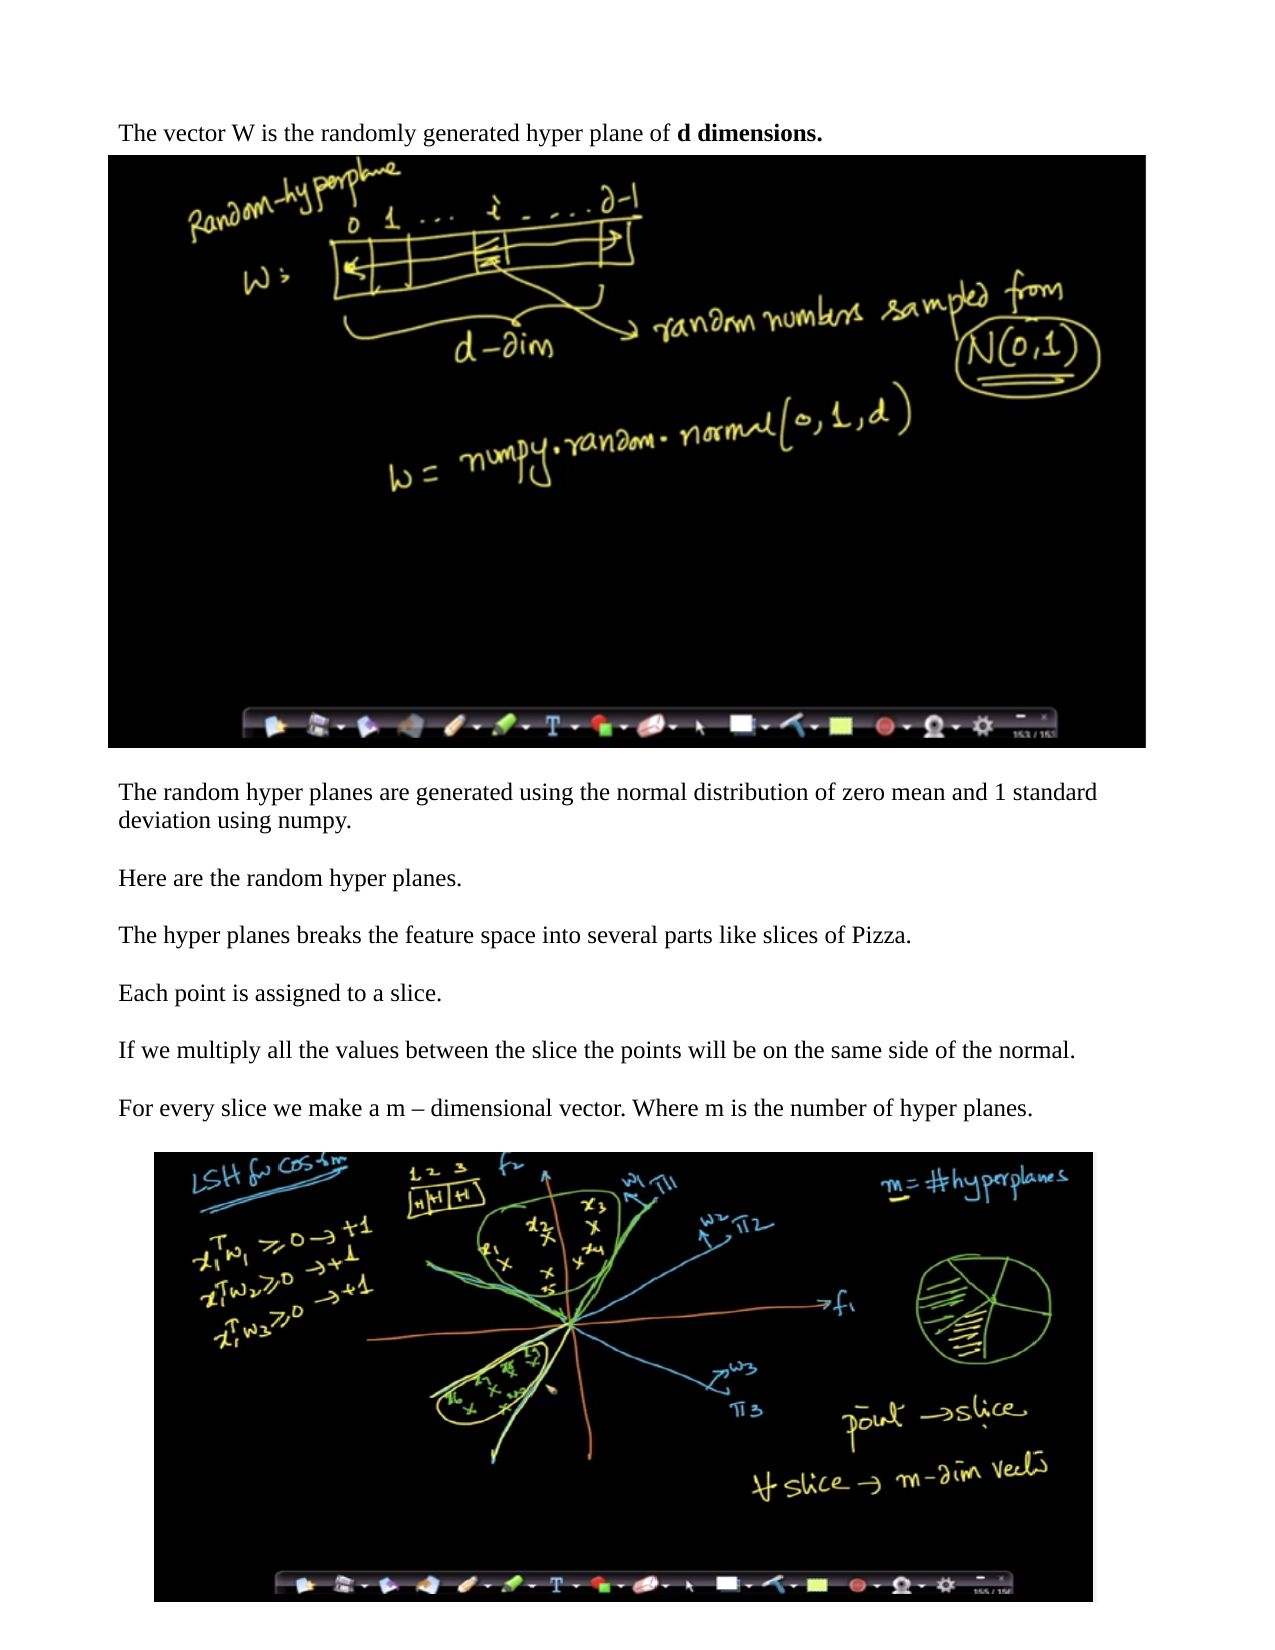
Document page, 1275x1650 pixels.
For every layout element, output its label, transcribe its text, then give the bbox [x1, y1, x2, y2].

text If we multiply all the values between the slice the points will be on the same side of the normal. [118, 1035, 1157, 1064]
text Here are the random hyper planes. [118, 863, 1157, 892]
text The vector W is the randomly generated hyper plane of d dimensions. [118, 118, 1157, 147]
text The random hyper planes are generated using the normal distribution of zero mean and 1 standard deviation using numpy. [118, 777, 1157, 834]
picture [108, 155, 1147, 748]
text For every slice we make a m – dimensional vector. Where m is the number of hyper planes. [118, 1093, 1157, 1122]
text Each point is assigned to a slice. [118, 978, 1157, 1007]
text The hyper planes breaks the feature space into several parts like slices of Pizza. [118, 920, 1157, 949]
picture [154, 1152, 1097, 1603]
